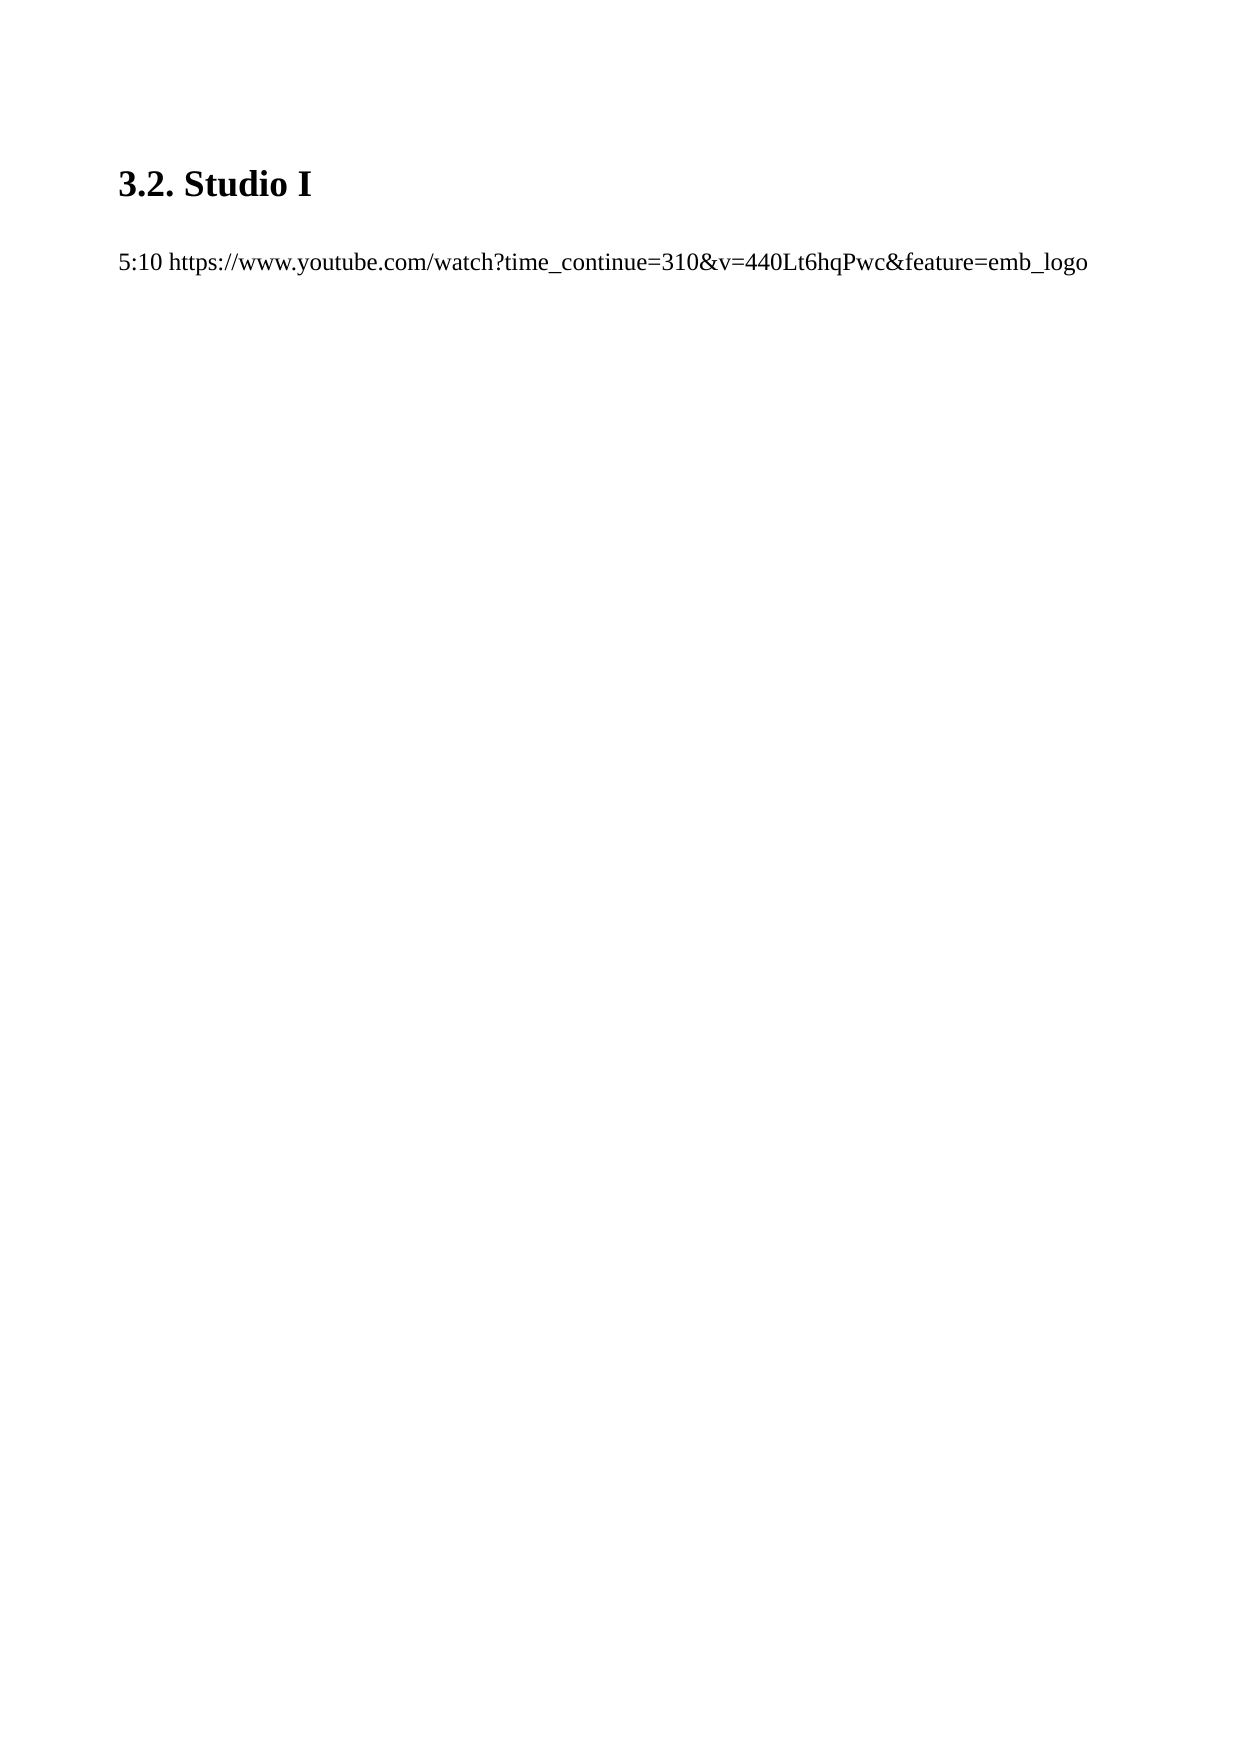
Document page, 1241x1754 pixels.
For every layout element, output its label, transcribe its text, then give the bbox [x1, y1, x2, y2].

text 5:10 https://www.youtube.com/watch?time_continue=310&v=440Lt6hqPwc&feature=emb_logo [118, 247, 1122, 276]
text 3.2. Studio I [118, 161, 1122, 204]
